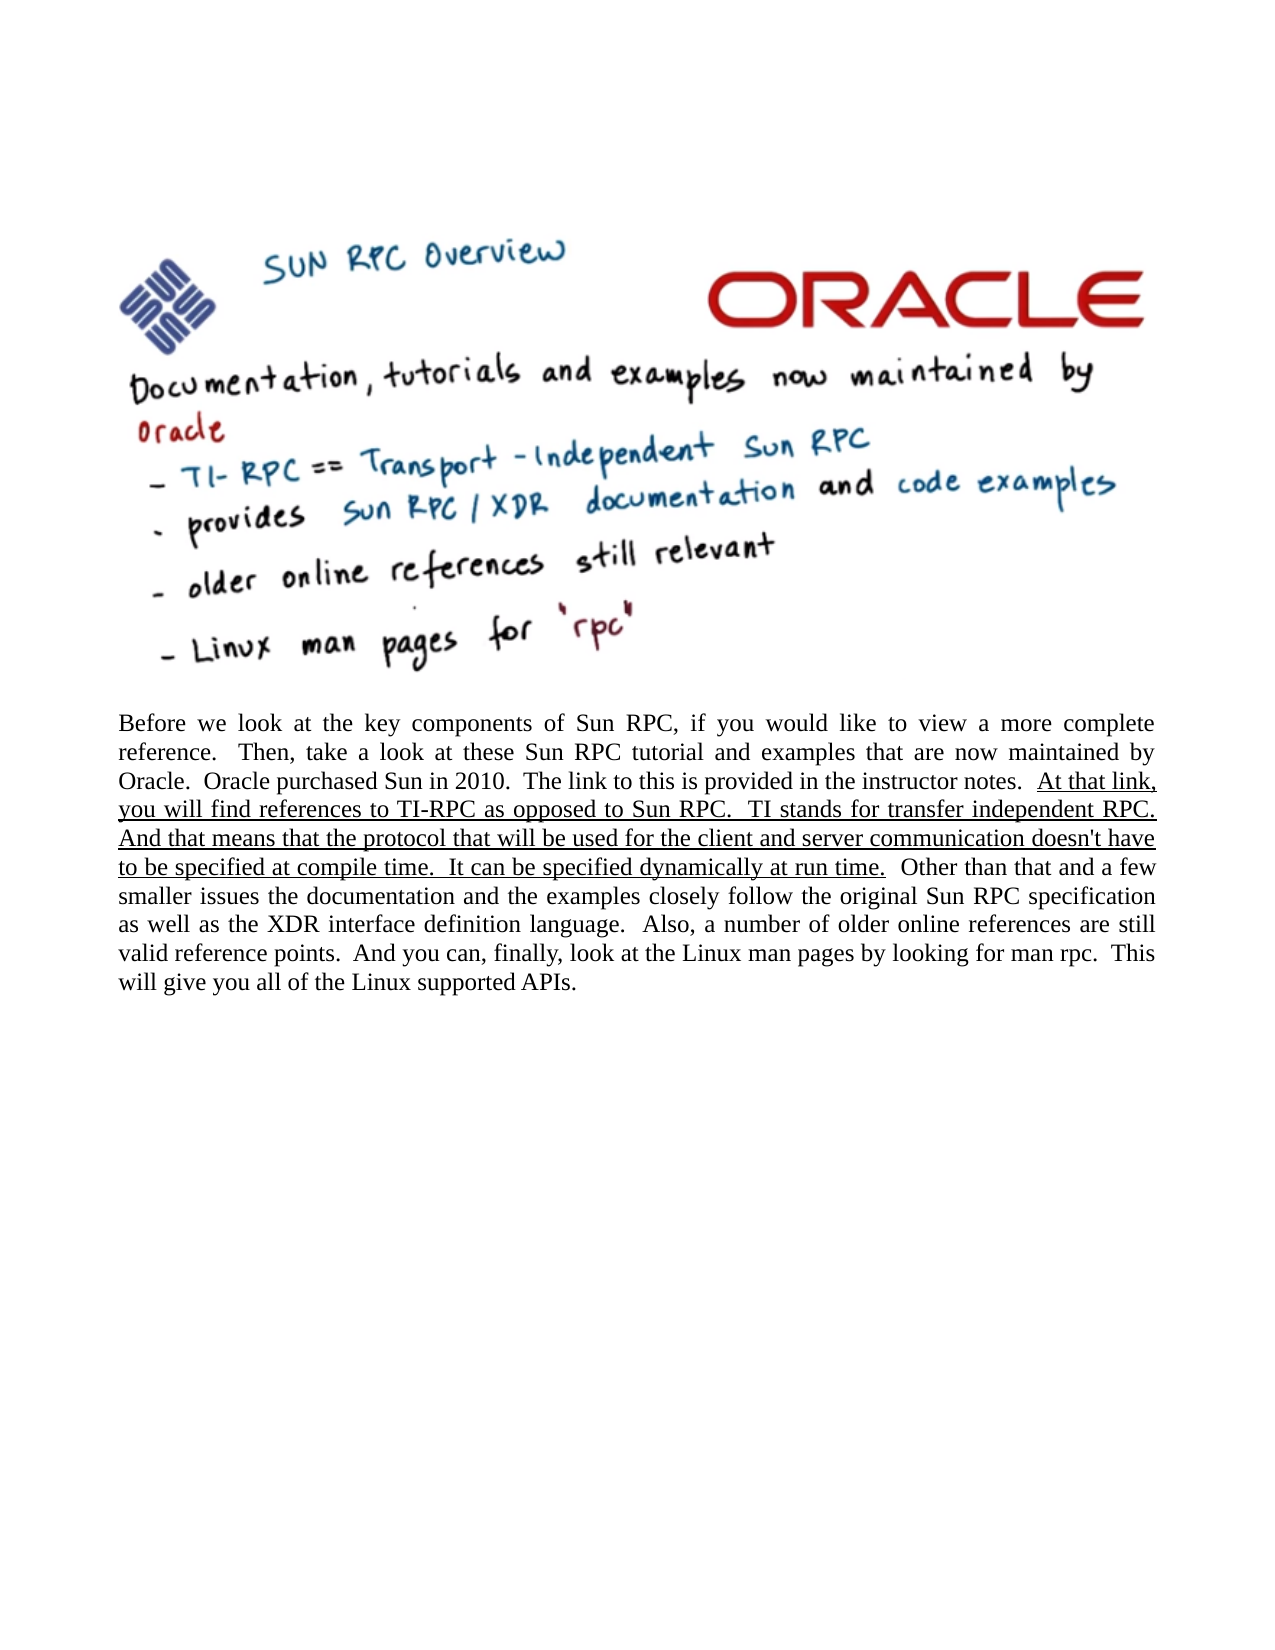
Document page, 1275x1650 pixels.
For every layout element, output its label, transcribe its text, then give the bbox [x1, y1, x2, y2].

text And that means that the protocol that will be used for the client and server communication doesn't have to be specified at compile time. It can be specified dynamically at run time. Other than that and a few smaller issues the documentation and the examples closely follow the original Sun RPC specification as well as the XDR interface definition language. Also, a number of older online references are still valid reference points. And you can, finally, look at the Linux man pages by looking for man rpc. This will give you all of the Linux supported APIs. [118, 821, 1157, 996]
text Before we look at the key components of Sun RPC, if you would like to view a more complete reference. Then, take a look at these Sun RPC tutorial and examples that are now maintained by Oracle. Oracle purchased Sun in 2010. The link to this is provided in the instructor notes. At that link, you will find references to TI-RPC as opposed to Sun RPC. TI stands for transfer independent RPC. [118, 708, 1157, 819]
picture [118, 233, 1157, 680]
